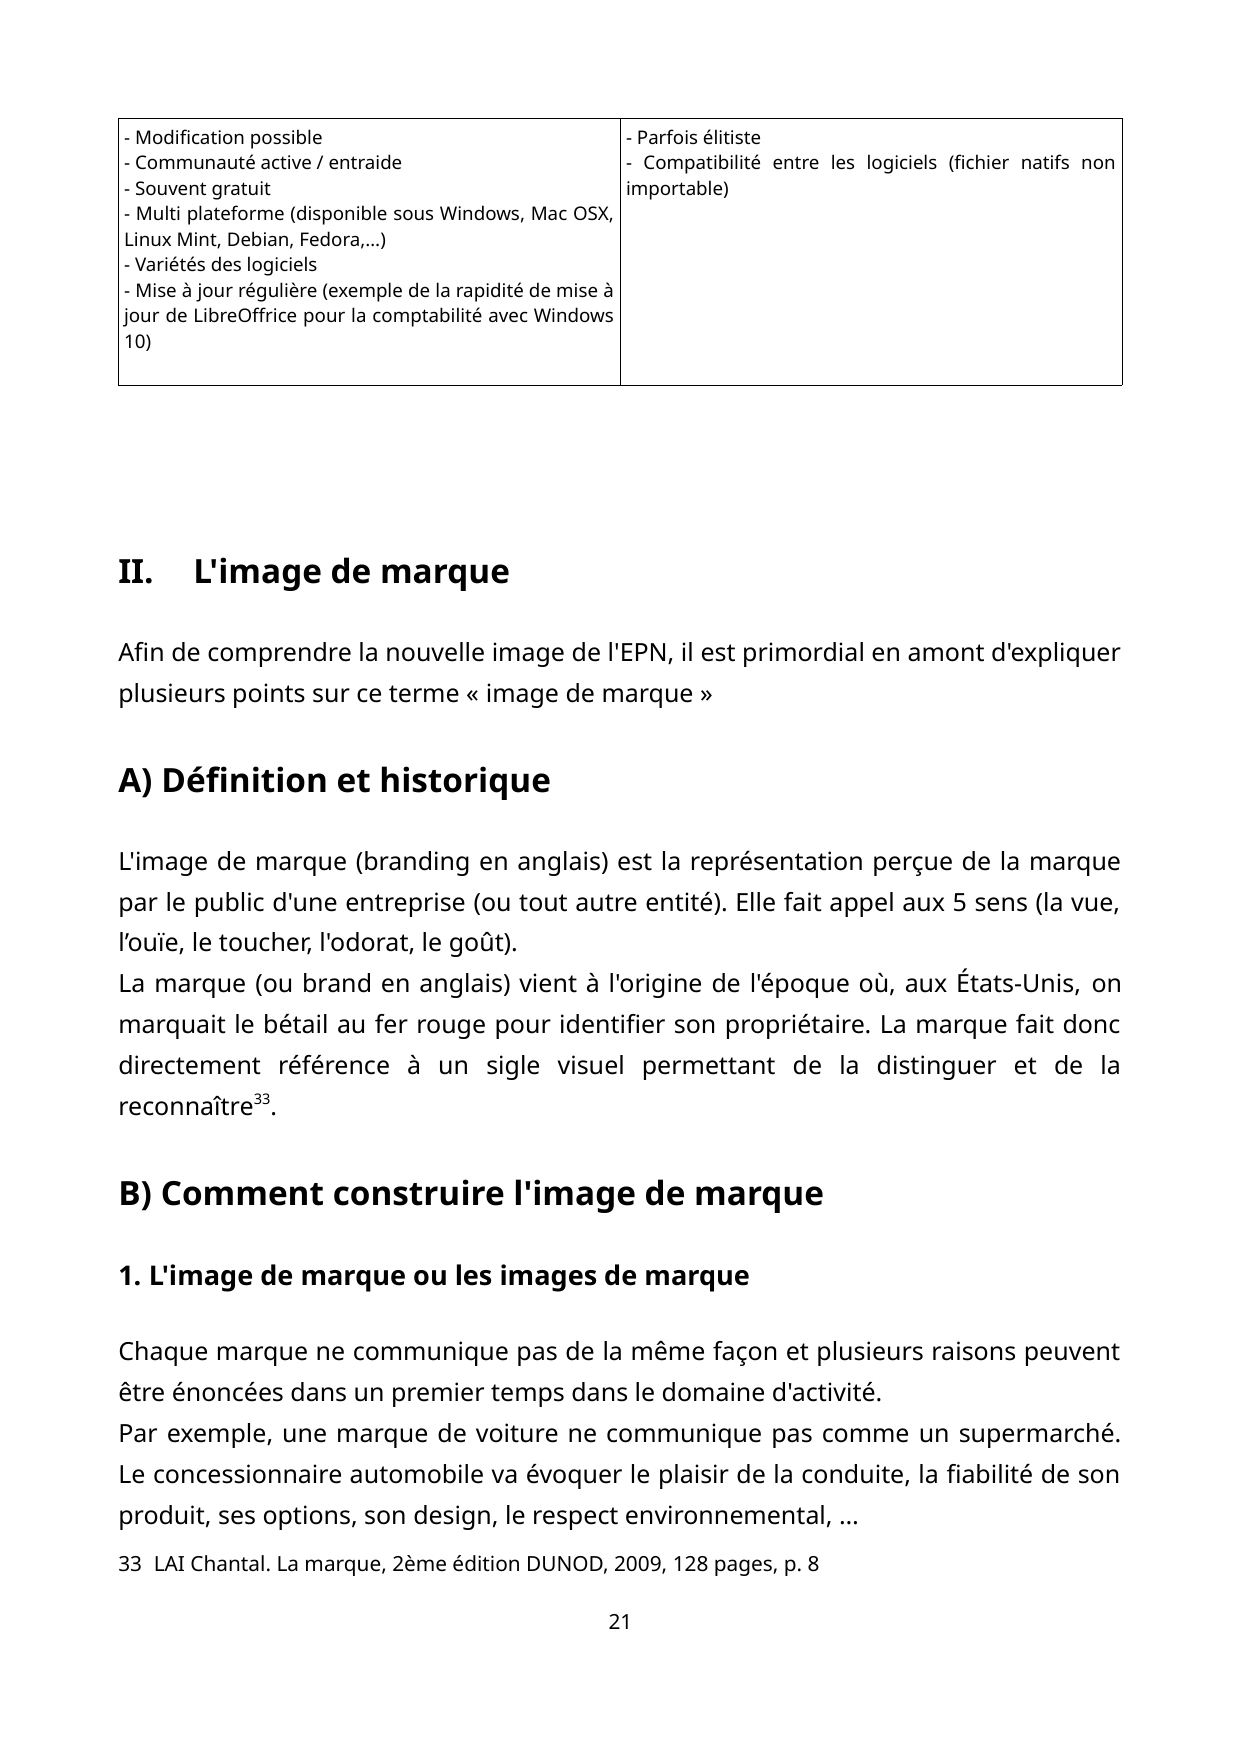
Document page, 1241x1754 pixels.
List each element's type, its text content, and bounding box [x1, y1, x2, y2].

text Par exemple, une marque de voiture ne communique pas comme un supermarché. Le concessionnaire automobile va évoquer le plaisir de la conduite, la fiabilité de son produit, ses options, son design, le respect environnemental, … [118, 1416, 1122, 1531]
text La marque (ou brand en anglais) vient à l'origine de l'époque où, aux États-Unis, on marquait le bétail au fer rouge pour identifier son propriétaire. La marque fait donc directement référence à un sigle visuel permettant de la distinguer et de la reconnaître. [118, 966, 1122, 1122]
text LAI Chantal. La marque, 2ème édition DUNOD, 2009, 128 pages, p. 8 [118, 1549, 1122, 1578]
text Chaque marque ne communique pas de la même façon et plusieurs raisons peuvent être énoncées dans un premier temps dans le domaine d'activité. [118, 1334, 1122, 1409]
table_cell - Parfois élitiste - Compatibilité entre les logiciels (fichier natifs non importable) [621, 119, 1122, 385]
text L'image de marque (branding en anglais) est la représentation perçue de la marque par le public d'une entreprise (ou tout autre entité). Elle fait appel aux 5 sens (la vue, l’ouïe, le toucher, l'odorat, le goût). [118, 843, 1122, 959]
subtitle L'image de marque ou les images de marque [118, 1256, 1122, 1293]
text Afin de comprendre la nouvelle image de l'EPN, il est primordial en amont d'expliquer plusieurs points sur ce terme « image de marque » [118, 634, 1122, 709]
subtitle Comment construire l'image de marque [118, 1170, 1122, 1215]
subtitle L'image de marque [118, 548, 1122, 594]
table_cell - Modification possible - Communauté active / entraide - Souvent gratuit - Multi plateforme (disponible sous Windows, Mac OSX, Linux Mint, Debian, Fedora,…) - Variétés des logiciels - Mise à jour régulière (exemple de la rapidité de mise à jour de LibreOffrice pour la comptabilité avec Windows 10) [119, 119, 620, 385]
subtitle Définition et historique [118, 757, 1122, 802]
